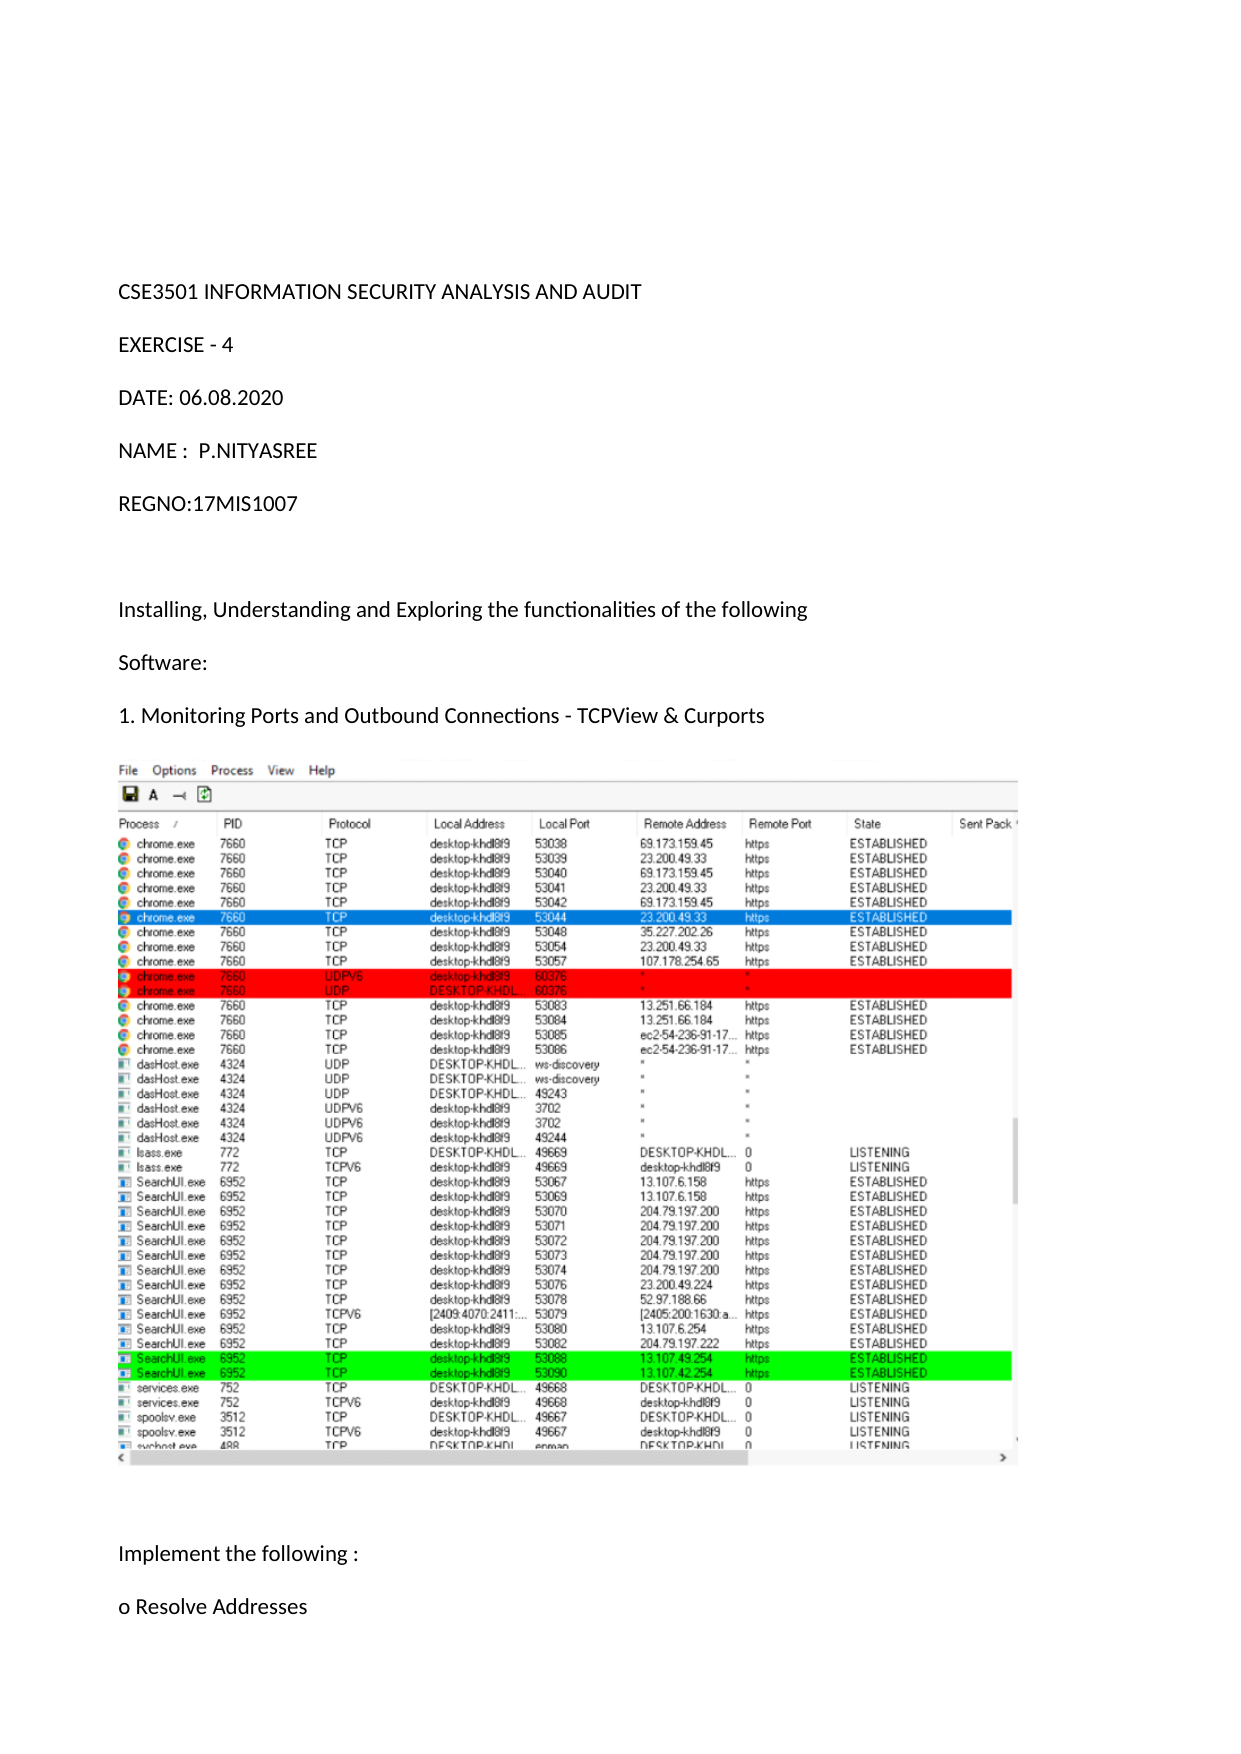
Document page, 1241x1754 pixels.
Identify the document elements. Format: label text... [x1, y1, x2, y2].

text Software: [118, 648, 1122, 676]
text Implement the following : [118, 1539, 1122, 1567]
text o Resolve Addresses [118, 1592, 1122, 1621]
text 1. Monitoring Ports and Outbound Connections - TCPView & Curports [118, 701, 1122, 729]
text EXERCISE - 4 [118, 330, 1122, 358]
text DATE: 06.08.2020 [118, 383, 1122, 411]
text REGNO:17MIS1007 [118, 489, 1122, 517]
text Installing, Understanding and Exploring the functionalities of the following [118, 595, 1122, 623]
text NAME : P.NITYASREE [118, 436, 1122, 464]
text CSE3501 INFORMATION SECURITY ANALYSIS AND AUDIT [118, 277, 1122, 305]
